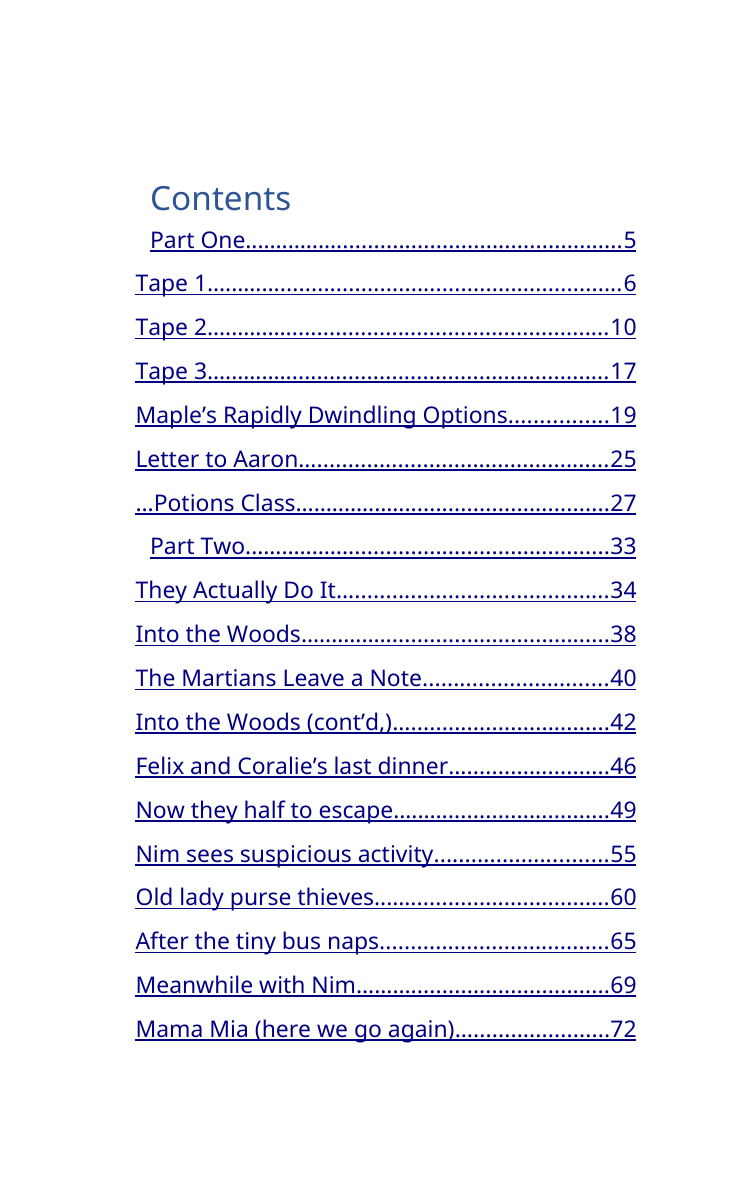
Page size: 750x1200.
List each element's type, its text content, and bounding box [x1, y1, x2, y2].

text Into the Woods 38 [135, 618, 637, 649]
text …Potions Class 27 [135, 487, 637, 518]
text Into the Woods (cont’d,) 42 [135, 706, 637, 737]
subtitle Contents [112, 175, 637, 220]
text Tape 3 17 [135, 355, 637, 386]
text Mama Mia (here we go again) 72 [135, 1013, 637, 1044]
text Tape 1 6 [135, 267, 637, 299]
text Maple’s Rapidly Dwindling Options 19 [135, 399, 637, 430]
text Felix and Coralie’s last dinner 46 [135, 750, 637, 781]
text After the tiny bus naps 65 [135, 925, 637, 956]
text Nim sees suspicious activity 55 [135, 837, 637, 869]
text The Martians Leave a Note 40 [135, 662, 637, 693]
text Old lady purse thieves 60 [135, 881, 637, 913]
text Tape 2 10 [135, 311, 637, 342]
text They Actually Do It 34 [135, 574, 637, 606]
text Now they half to escape 49 [135, 794, 637, 825]
text Part Two 33 [112, 531, 637, 562]
text Meanwhile with Nim… 69 [135, 969, 637, 1000]
text Letter to Aaron 25 [135, 443, 637, 474]
text Part One 5 [112, 223, 637, 255]
